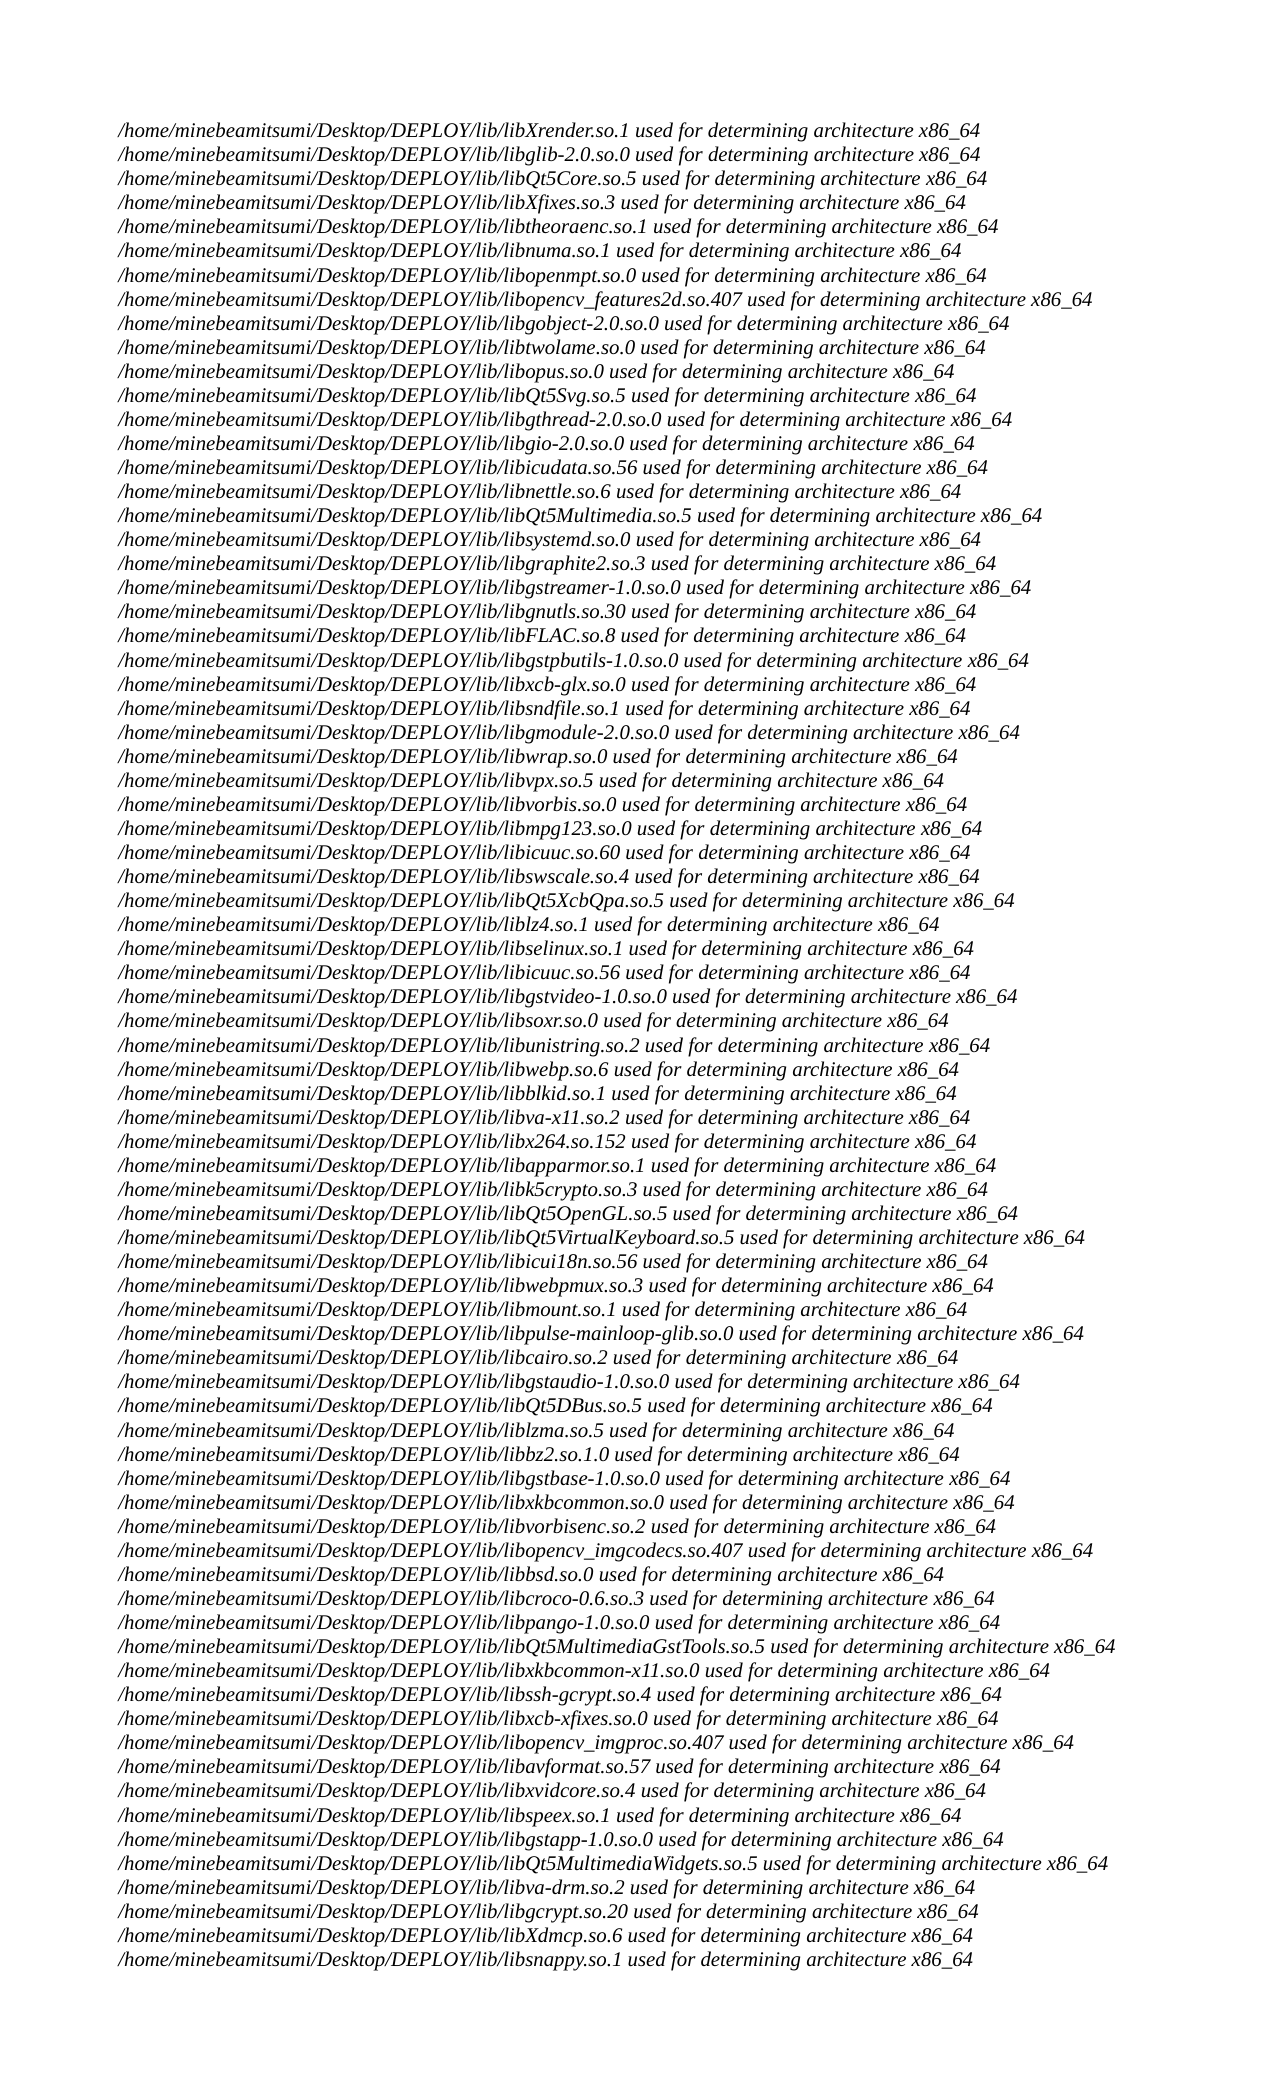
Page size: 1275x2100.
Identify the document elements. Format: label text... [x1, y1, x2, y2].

text /home/minebeamitsumi/Desktop/DEPLOY/lib/libgstpbutils-1.0.so.0 used for determining architecture x86_64 [118, 647, 1157, 672]
text /home/minebeamitsumi/Desktop/DEPLOY/lib/libtheoraenc.so.1 used for determining architecture x86_64 [118, 214, 1157, 238]
text /home/minebeamitsumi/Desktop/DEPLOY/lib/libsystemd.so.0 used for determining architecture x86_64 [118, 527, 1157, 551]
text /home/minebeamitsumi/Desktop/DEPLOY/lib/libvorbis.so.0 used for determining architecture x86_64 [118, 792, 1157, 816]
text /home/minebeamitsumi/Desktop/DEPLOY/lib/libgstaudio-1.0.so.0 used for determining architecture x86_64 [118, 1369, 1157, 1393]
text /home/minebeamitsumi/Desktop/DEPLOY/lib/libk5crypto.so.3 used for determining architecture x86_64 [118, 1177, 1157, 1201]
text /home/minebeamitsumi/Desktop/DEPLOY/lib/libgstapp-1.0.so.0 used for determining architecture x86_64 [118, 1827, 1157, 1851]
text /home/minebeamitsumi/Desktop/DEPLOY/lib/libgcrypt.so.20 used for determining architecture x86_64 [118, 1899, 1157, 1923]
text /home/minebeamitsumi/Desktop/DEPLOY/lib/libicuuc.so.56 used for determining architecture x86_64 [118, 960, 1157, 984]
text /home/minebeamitsumi/Desktop/DEPLOY/lib/libXfixes.so.3 used for determining architecture x86_64 [118, 190, 1157, 214]
text /home/minebeamitsumi/Desktop/DEPLOY/lib/libwrap.so.0 used for determining architecture x86_64 [118, 744, 1157, 768]
text /home/minebeamitsumi/Desktop/DEPLOY/lib/libbz2.so.1.0 used for determining architecture x86_64 [118, 1442, 1157, 1466]
text /home/minebeamitsumi/Desktop/DEPLOY/lib/libXrender.so.1 used for determining architecture x86_64 [118, 118, 1157, 142]
text /home/minebeamitsumi/Desktop/DEPLOY/lib/libQt5VirtualKeyboard.so.5 used for determining architecture x86_64 [118, 1225, 1157, 1249]
text /home/minebeamitsumi/Desktop/DEPLOY/lib/libQt5Multimedia.so.5 used for determining architecture x86_64 [118, 503, 1157, 527]
text /home/minebeamitsumi/Desktop/DEPLOY/lib/libmpg123.so.0 used for determining architecture x86_64 [118, 816, 1157, 840]
text /home/minebeamitsumi/Desktop/DEPLOY/lib/libva-drm.so.2 used for determining architecture x86_64 [118, 1875, 1157, 1899]
text /home/minebeamitsumi/Desktop/DEPLOY/lib/libQt5MultimediaGstTools.so.5 used for determining architecture x86_64 [118, 1634, 1157, 1658]
text /home/minebeamitsumi/Desktop/DEPLOY/lib/libx264.so.152 used for determining architecture x86_64 [118, 1129, 1157, 1153]
text /home/minebeamitsumi/Desktop/DEPLOY/lib/libopenmpt.so.0 used for determining architecture x86_64 [118, 262, 1157, 287]
text /home/minebeamitsumi/Desktop/DEPLOY/lib/libva-x11.so.2 used for determining architecture x86_64 [118, 1105, 1157, 1129]
text /home/minebeamitsumi/Desktop/DEPLOY/lib/libFLAC.so.8 used for determining architecture x86_64 [118, 623, 1157, 647]
text /home/minebeamitsumi/Desktop/DEPLOY/lib/libgstvideo-1.0.so.0 used for determining architecture x86_64 [118, 984, 1157, 1008]
text /home/minebeamitsumi/Desktop/DEPLOY/lib/libicuuc.so.60 used for determining architecture x86_64 [118, 840, 1157, 864]
text /home/minebeamitsumi/Desktop/DEPLOY/lib/libsoxr.so.0 used for determining architecture x86_64 [118, 1008, 1157, 1032]
text /home/minebeamitsumi/Desktop/DEPLOY/lib/libvorbisenc.so.2 used for determining architecture x86_64 [118, 1514, 1157, 1538]
text /home/minebeamitsumi/Desktop/DEPLOY/lib/libbsd.so.0 used for determining architecture x86_64 [118, 1562, 1157, 1586]
text /home/minebeamitsumi/Desktop/DEPLOY/lib/libxcb-glx.so.0 used for determining architecture x86_64 [118, 672, 1157, 696]
text /home/minebeamitsumi/Desktop/DEPLOY/lib/libopencv_imgproc.so.407 used for determining architecture x86_64 [118, 1730, 1157, 1754]
text /home/minebeamitsumi/Desktop/DEPLOY/lib/libnuma.so.1 used for determining architecture x86_64 [118, 238, 1157, 262]
text /home/minebeamitsumi/Desktop/DEPLOY/lib/liblzma.so.5 used for determining architecture x86_64 [118, 1417, 1157, 1442]
text /home/minebeamitsumi/Desktop/DEPLOY/lib/libsndfile.so.1 used for determining architecture x86_64 [118, 696, 1157, 720]
text /home/minebeamitsumi/Desktop/DEPLOY/lib/libxvidcore.so.4 used for determining architecture x86_64 [118, 1778, 1157, 1802]
text /home/minebeamitsumi/Desktop/DEPLOY/lib/libQt5Core.so.5 used for determining architecture x86_64 [118, 166, 1157, 190]
text /home/minebeamitsumi/Desktop/DEPLOY/lib/libopencv_imgcodecs.so.407 used for determining architecture x86_64 [118, 1538, 1157, 1562]
text /home/minebeamitsumi/Desktop/DEPLOY/lib/libblkid.so.1 used for determining architecture x86_64 [118, 1081, 1157, 1105]
text /home/minebeamitsumi/Desktop/DEPLOY/lib/libQt5MultimediaWidgets.so.5 used for determining architecture x86_64 [118, 1851, 1157, 1875]
text /home/minebeamitsumi/Desktop/DEPLOY/lib/libXdmcp.so.6 used for determining architecture x86_64 [118, 1923, 1157, 1947]
text /home/minebeamitsumi/Desktop/DEPLOY/lib/libgthread-2.0.so.0 used for determining architecture x86_64 [118, 407, 1157, 431]
text /home/minebeamitsumi/Desktop/DEPLOY/lib/libgio-2.0.so.0 used for determining architecture x86_64 [118, 431, 1157, 455]
text /home/minebeamitsumi/Desktop/DEPLOY/lib/libgstreamer-1.0.so.0 used for determining architecture x86_64 [118, 575, 1157, 599]
text /home/minebeamitsumi/Desktop/DEPLOY/lib/libtwolame.so.0 used for determining architecture x86_64 [118, 335, 1157, 359]
text /home/minebeamitsumi/Desktop/DEPLOY/lib/libopus.so.0 used for determining architecture x86_64 [118, 359, 1157, 383]
text /home/minebeamitsumi/Desktop/DEPLOY/lib/libapparmor.so.1 used for determining architecture x86_64 [118, 1153, 1157, 1177]
text /home/minebeamitsumi/Desktop/DEPLOY/lib/libavformat.so.57 used for determining architecture x86_64 [118, 1754, 1157, 1778]
text /home/minebeamitsumi/Desktop/DEPLOY/lib/libQt5XcbQpa.so.5 used for determining architecture x86_64 [118, 888, 1157, 912]
text /home/minebeamitsumi/Desktop/DEPLOY/lib/libwebp.so.6 used for determining architecture x86_64 [118, 1057, 1157, 1081]
text /home/minebeamitsumi/Desktop/DEPLOY/lib/libpulse-mainloop-glib.so.0 used for determining architecture x86_64 [118, 1321, 1157, 1345]
text /home/minebeamitsumi/Desktop/DEPLOY/lib/libxkbcommon-x11.so.0 used for determining architecture x86_64 [118, 1658, 1157, 1682]
text /home/minebeamitsumi/Desktop/DEPLOY/lib/libgnutls.so.30 used for determining architecture x86_64 [118, 599, 1157, 623]
text /home/minebeamitsumi/Desktop/DEPLOY/lib/libsnappy.so.1 used for determining architecture x86_64 [118, 1947, 1157, 1971]
text /home/minebeamitsumi/Desktop/DEPLOY/lib/libgobject-2.0.so.0 used for determining architecture x86_64 [118, 311, 1157, 335]
text /home/minebeamitsumi/Desktop/DEPLOY/lib/libopencv_features2d.so.407 used for determining architecture x86_64 [118, 287, 1157, 311]
text /home/minebeamitsumi/Desktop/DEPLOY/lib/liblz4.so.1 used for determining architecture x86_64 [118, 912, 1157, 936]
text /home/minebeamitsumi/Desktop/DEPLOY/lib/libunistring.so.2 used for determining architecture x86_64 [118, 1032, 1157, 1057]
text /home/minebeamitsumi/Desktop/DEPLOY/lib/libicui18n.so.56 used for determining architecture x86_64 [118, 1249, 1157, 1273]
text /home/minebeamitsumi/Desktop/DEPLOY/lib/libgmodule-2.0.so.0 used for determining architecture x86_64 [118, 720, 1157, 744]
text /home/minebeamitsumi/Desktop/DEPLOY/lib/libwebpmux.so.3 used for determining architecture x86_64 [118, 1273, 1157, 1297]
text /home/minebeamitsumi/Desktop/DEPLOY/lib/libgstbase-1.0.so.0 used for determining architecture x86_64 [118, 1466, 1157, 1490]
text /home/minebeamitsumi/Desktop/DEPLOY/lib/libxkbcommon.so.0 used for determining architecture x86_64 [118, 1490, 1157, 1514]
text /home/minebeamitsumi/Desktop/DEPLOY/lib/libglib-2.0.so.0 used for determining architecture x86_64 [118, 142, 1157, 166]
text /home/minebeamitsumi/Desktop/DEPLOY/lib/libcroco-0.6.so.3 used for determining architecture x86_64 [118, 1586, 1157, 1610]
text /home/minebeamitsumi/Desktop/DEPLOY/lib/libswscale.so.4 used for determining architecture x86_64 [118, 864, 1157, 888]
text /home/minebeamitsumi/Desktop/DEPLOY/lib/libgraphite2.so.3 used for determining architecture x86_64 [118, 551, 1157, 575]
text /home/minebeamitsumi/Desktop/DEPLOY/lib/libvpx.so.5 used for determining architecture x86_64 [118, 768, 1157, 792]
text /home/minebeamitsumi/Desktop/DEPLOY/lib/libspeex.so.1 used for determining architecture x86_64 [118, 1802, 1157, 1827]
text /home/minebeamitsumi/Desktop/DEPLOY/lib/libQt5OpenGL.so.5 used for determining architecture x86_64 [118, 1201, 1157, 1225]
text /home/minebeamitsumi/Desktop/DEPLOY/lib/libssh-gcrypt.so.4 used for determining architecture x86_64 [118, 1682, 1157, 1706]
text /home/minebeamitsumi/Desktop/DEPLOY/lib/libpango-1.0.so.0 used for determining architecture x86_64 [118, 1610, 1157, 1634]
text /home/minebeamitsumi/Desktop/DEPLOY/lib/libcairo.so.2 used for determining architecture x86_64 [118, 1345, 1157, 1369]
text /home/minebeamitsumi/Desktop/DEPLOY/lib/libselinux.so.1 used for determining architecture x86_64 [118, 936, 1157, 960]
text /home/minebeamitsumi/Desktop/DEPLOY/lib/libnettle.so.6 used for determining architecture x86_64 [118, 479, 1157, 503]
text /home/minebeamitsumi/Desktop/DEPLOY/lib/libQt5Svg.so.5 used for determining architecture x86_64 [118, 383, 1157, 407]
text /home/minebeamitsumi/Desktop/DEPLOY/lib/libmount.so.1 used for determining architecture x86_64 [118, 1297, 1157, 1321]
text /home/minebeamitsumi/Desktop/DEPLOY/lib/libicudata.so.56 used for determining architecture x86_64 [118, 455, 1157, 479]
text /home/minebeamitsumi/Desktop/DEPLOY/lib/libQt5DBus.so.5 used for determining architecture x86_64 [118, 1393, 1157, 1417]
text /home/minebeamitsumi/Desktop/DEPLOY/lib/libxcb-xfixes.so.0 used for determining architecture x86_64 [118, 1706, 1157, 1730]
